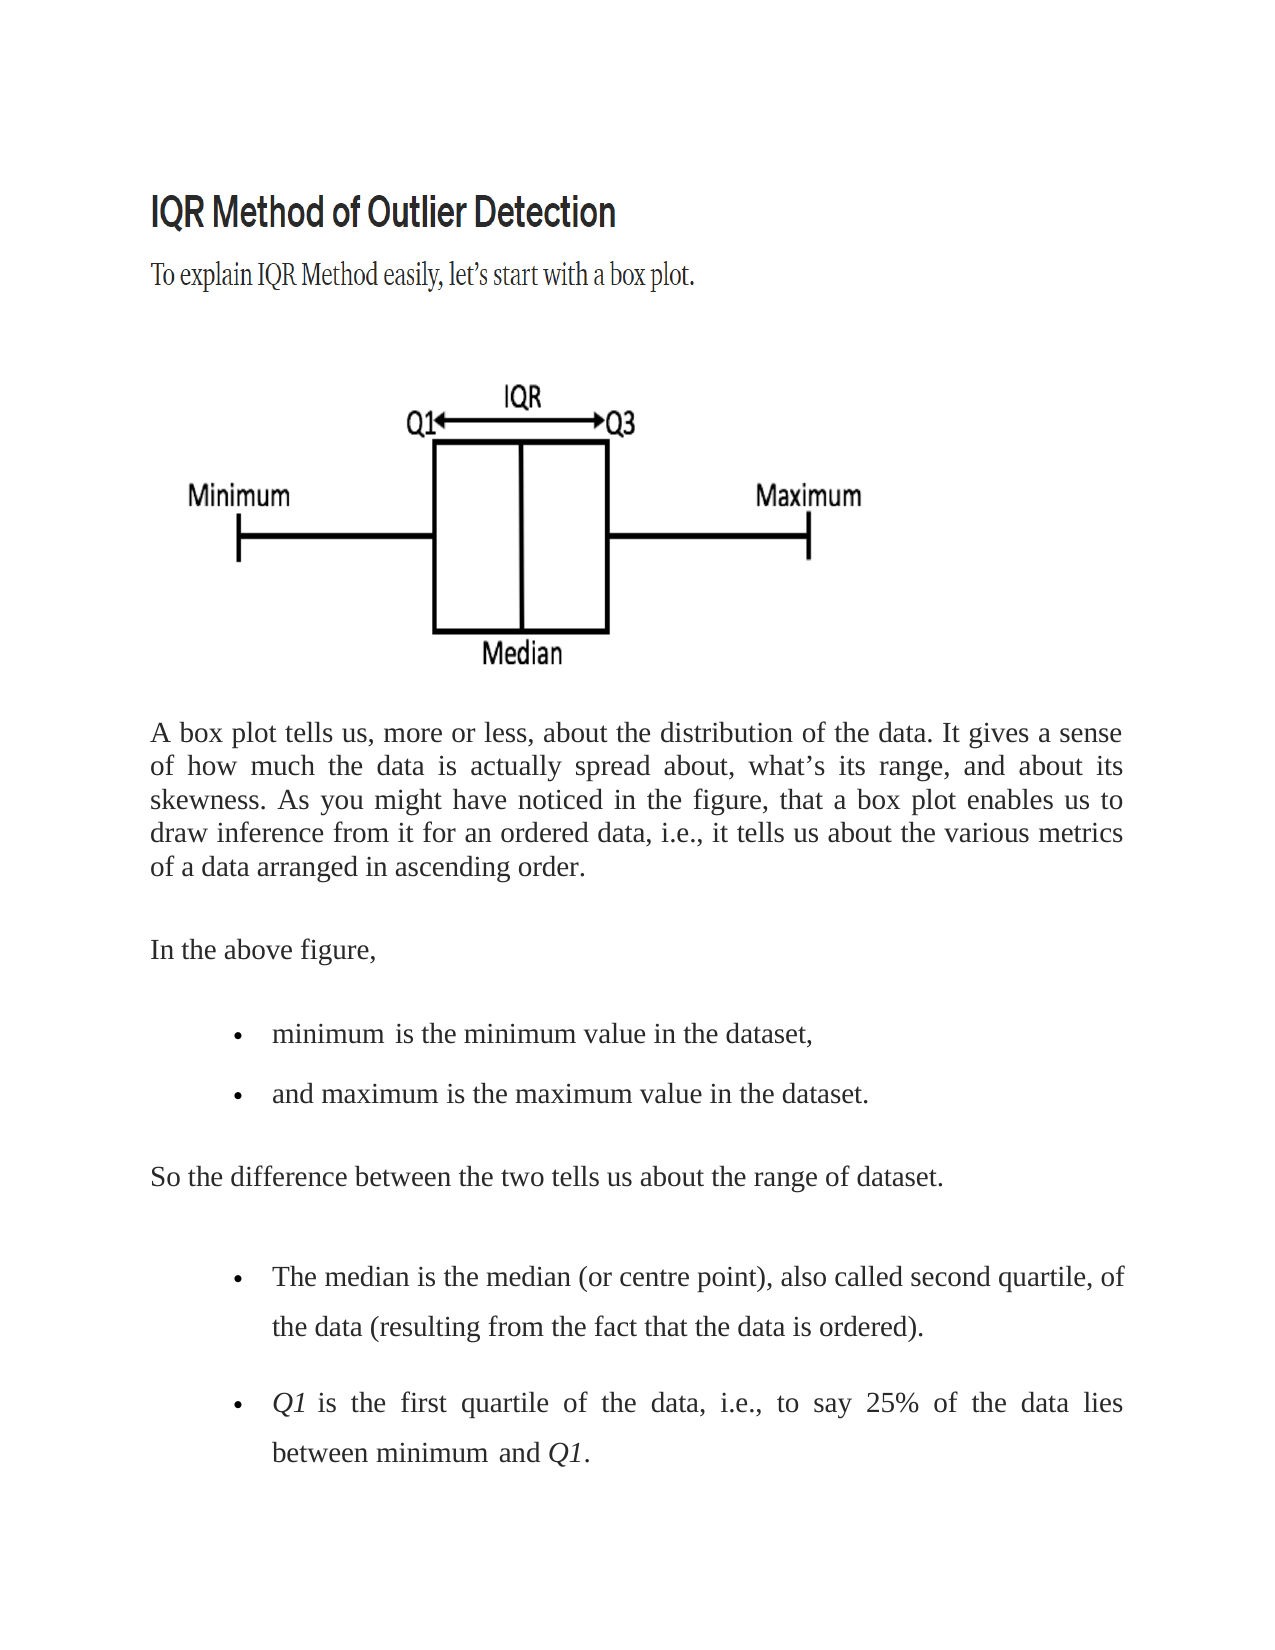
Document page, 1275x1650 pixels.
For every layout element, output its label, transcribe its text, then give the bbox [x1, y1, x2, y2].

text In the above figure, [150, 932, 1125, 966]
text So the difference between the two tells us about the range of dataset. [150, 1159, 1125, 1193]
list The median is the median (or centre point), also called second quartile, of the data (resulting from the fact that the data is ordered). [234, 1243, 1125, 1343]
list and maximum is the maximum value in the dataset. [234, 1076, 1125, 1109]
list Q1 is the first quartile of the data, i.e., to say 25% of the data lies between minimum and Q1. [234, 1369, 1125, 1469]
list minimum is the minimum value in the dataset, [234, 1016, 1125, 1049]
text A box plot tells us, more or less, about the distribution of the data. It gives a sense of how much the data is actually spread about, what’s its range, and about its skewness. As you might have noticed in the figure, that a box plot enables us to draw inference from it for an ordered data, i.e., it tells us about the various metrics of a data arranged in ascending order. [150, 715, 1125, 882]
